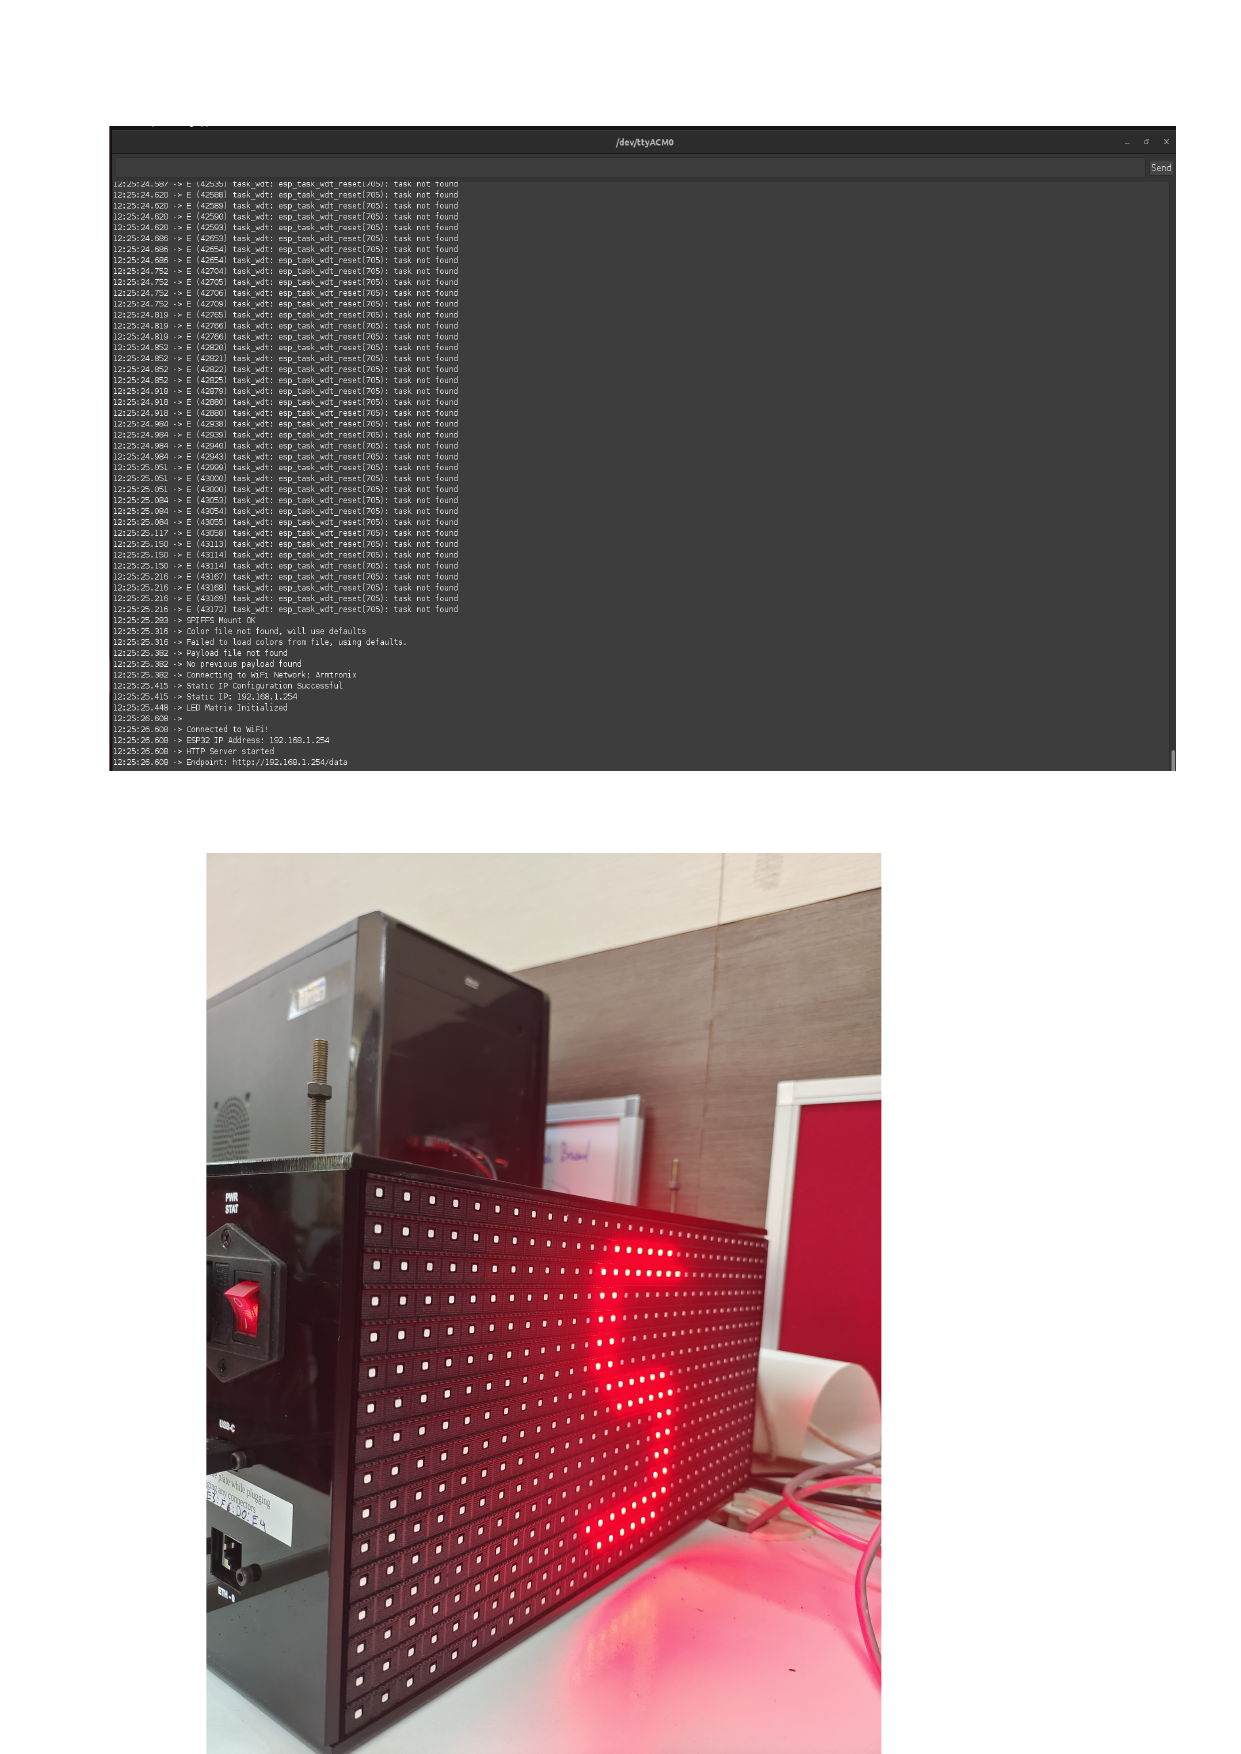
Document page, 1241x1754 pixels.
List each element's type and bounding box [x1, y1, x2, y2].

picture [206, 853, 882, 1754]
picture [109, 126, 1176, 771]
